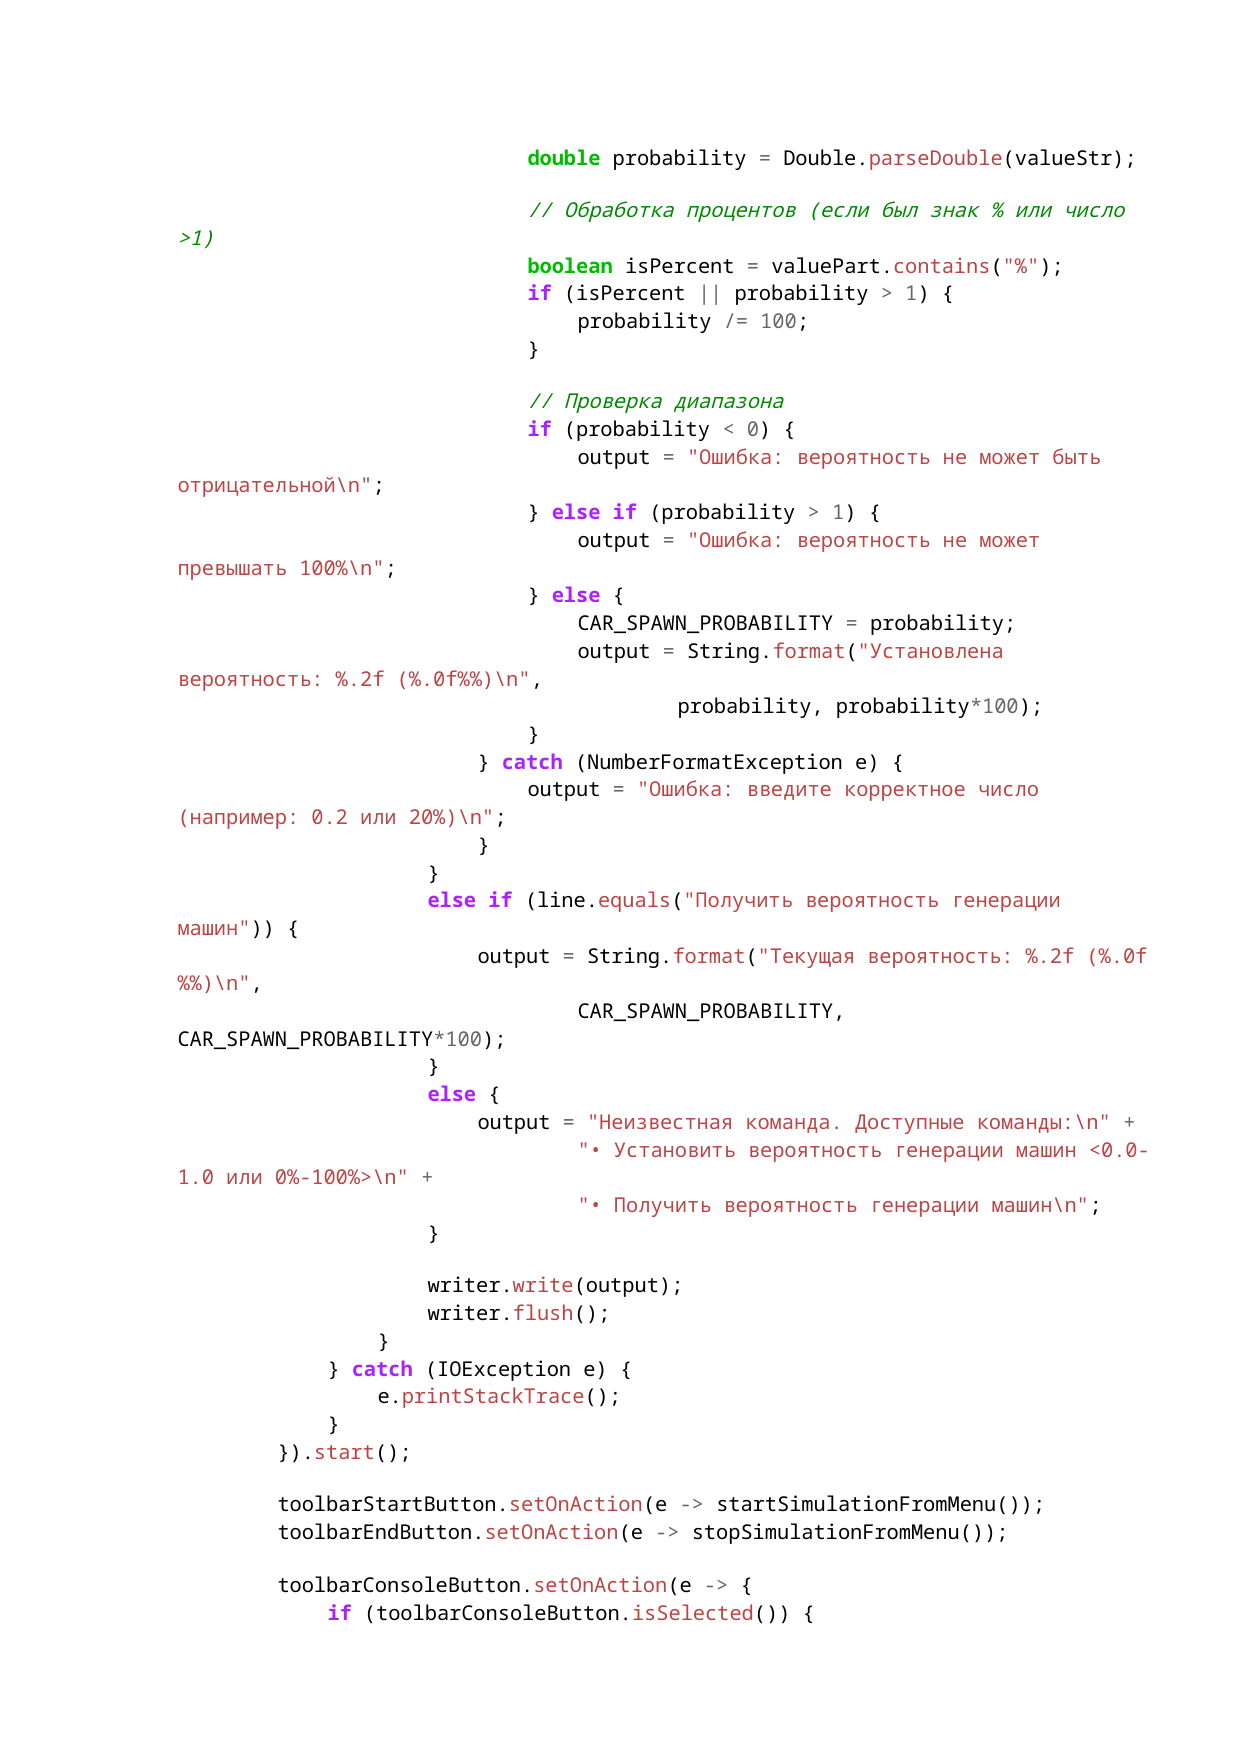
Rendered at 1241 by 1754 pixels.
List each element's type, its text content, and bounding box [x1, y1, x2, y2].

text } [177, 719, 1152, 747]
text toolbarStartButton.setOnAction(e -> startSimulationFromMenu()); [177, 1490, 1152, 1518]
text // Проверка диапазона [177, 387, 1152, 415]
text else if (line.equals("Получить вероятность генерации машин")) { [177, 886, 1152, 941]
text CAR_SPAWN_PROBABILITY = probability; [177, 609, 1152, 636]
text // Обработка процентов (если был знак % или число >1) [177, 196, 1152, 251]
text } [177, 1326, 1152, 1354]
text } [177, 858, 1152, 886]
text "• Получить вероятность генерации машин\n"; [177, 1191, 1152, 1218]
text } [177, 1052, 1152, 1080]
text "• Установить вероятность генерации машин <0.0-1.0 или 0%-100%>\n" + [177, 1135, 1152, 1191]
text output = "Ошибка: вероятность не может превышать 100%\n"; [177, 526, 1152, 581]
text output = String.format("Установлена вероятность: %.2f (%.0f%%)\n", [177, 636, 1152, 692]
text writer.flush(); [177, 1299, 1152, 1326]
text if (probability < 0) { [177, 415, 1152, 442]
text output = String.format("Текущая вероятность: %.2f (%.0f%%)\n", [177, 941, 1152, 997]
text } catch (IOException e) { [177, 1354, 1152, 1382]
text double probability = Double.parseDouble(valueStr); [177, 143, 1152, 171]
text toolbarConsoleButton.setOnAction(e -> { [177, 1570, 1152, 1598]
text if (toolbarConsoleButton.isSelected()) { [177, 1598, 1152, 1626]
text } [177, 1409, 1152, 1437]
text } catch (NumberFormatException e) { [177, 747, 1152, 775]
text if (isPercent || probability > 1) { [177, 279, 1152, 307]
text } else if (probability > 1) { [177, 498, 1152, 526]
text output = "Ошибка: введите корректное число (например: 0.2 или 20%)\n"; [177, 775, 1152, 830]
text } [177, 1218, 1152, 1246]
text } [177, 334, 1152, 362]
text boolean isPercent = valuePart.contains("%"); [177, 251, 1152, 279]
text else { [177, 1080, 1152, 1107]
text probability, probability*100); [177, 692, 1152, 719]
text e.printStackTrace(); [177, 1382, 1152, 1409]
text }).start(); [177, 1437, 1152, 1465]
text } [177, 830, 1152, 858]
text output = "Неизвестная команда. Доступные команды:\n" + [177, 1107, 1152, 1135]
text toolbarEndButton.setOnAction(e -> stopSimulationFromMenu()); [177, 1518, 1152, 1545]
text probability /= 100; [177, 307, 1152, 334]
text } else { [177, 581, 1152, 609]
text CAR_SPAWN_PROBABILITY, CAR_SPAWN_PROBABILITY*100); [177, 997, 1152, 1052]
text writer.write(output); [177, 1271, 1152, 1299]
text output = "Ошибка: вероятность не может быть отрицательной\n"; [177, 442, 1152, 498]
